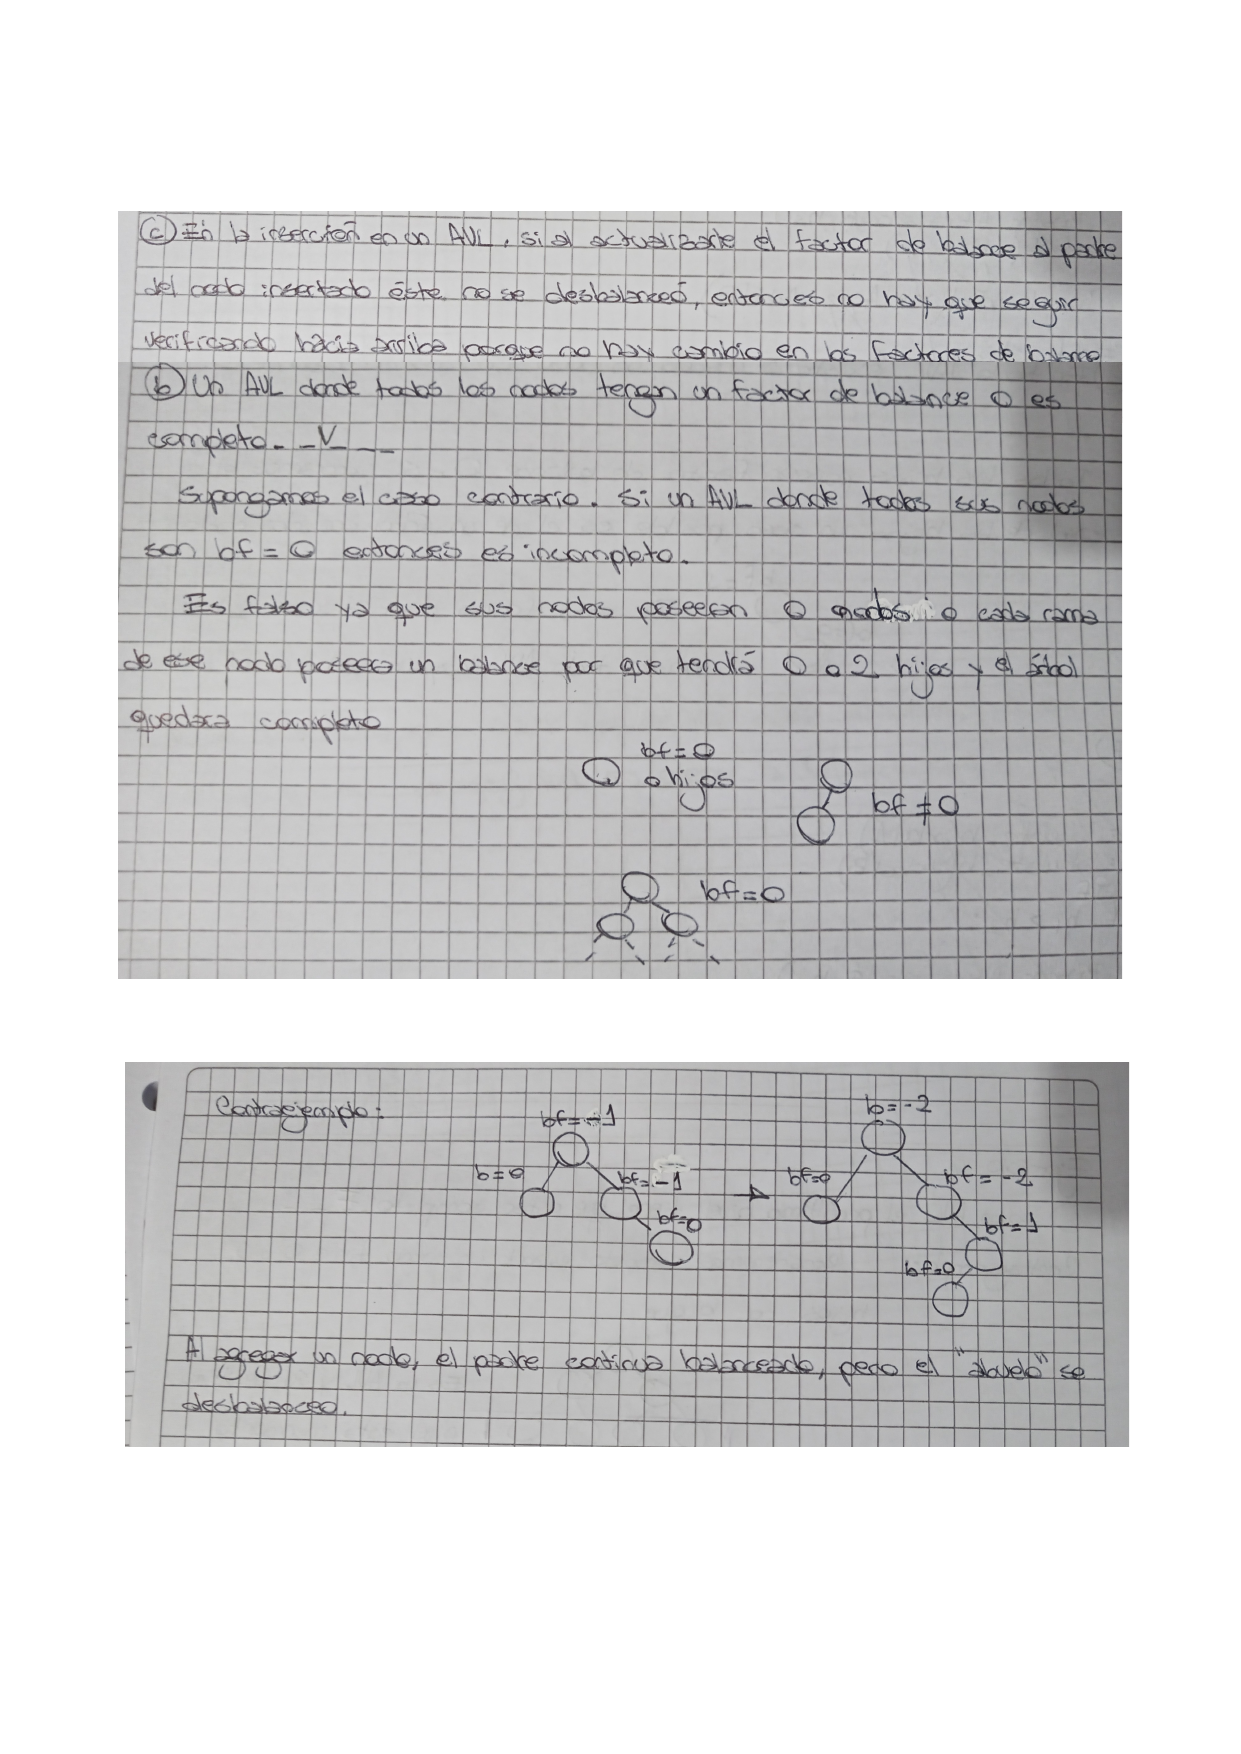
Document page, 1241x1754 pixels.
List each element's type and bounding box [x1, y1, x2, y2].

picture [125, 1062, 1130, 1447]
picture [118, 211, 1123, 979]
